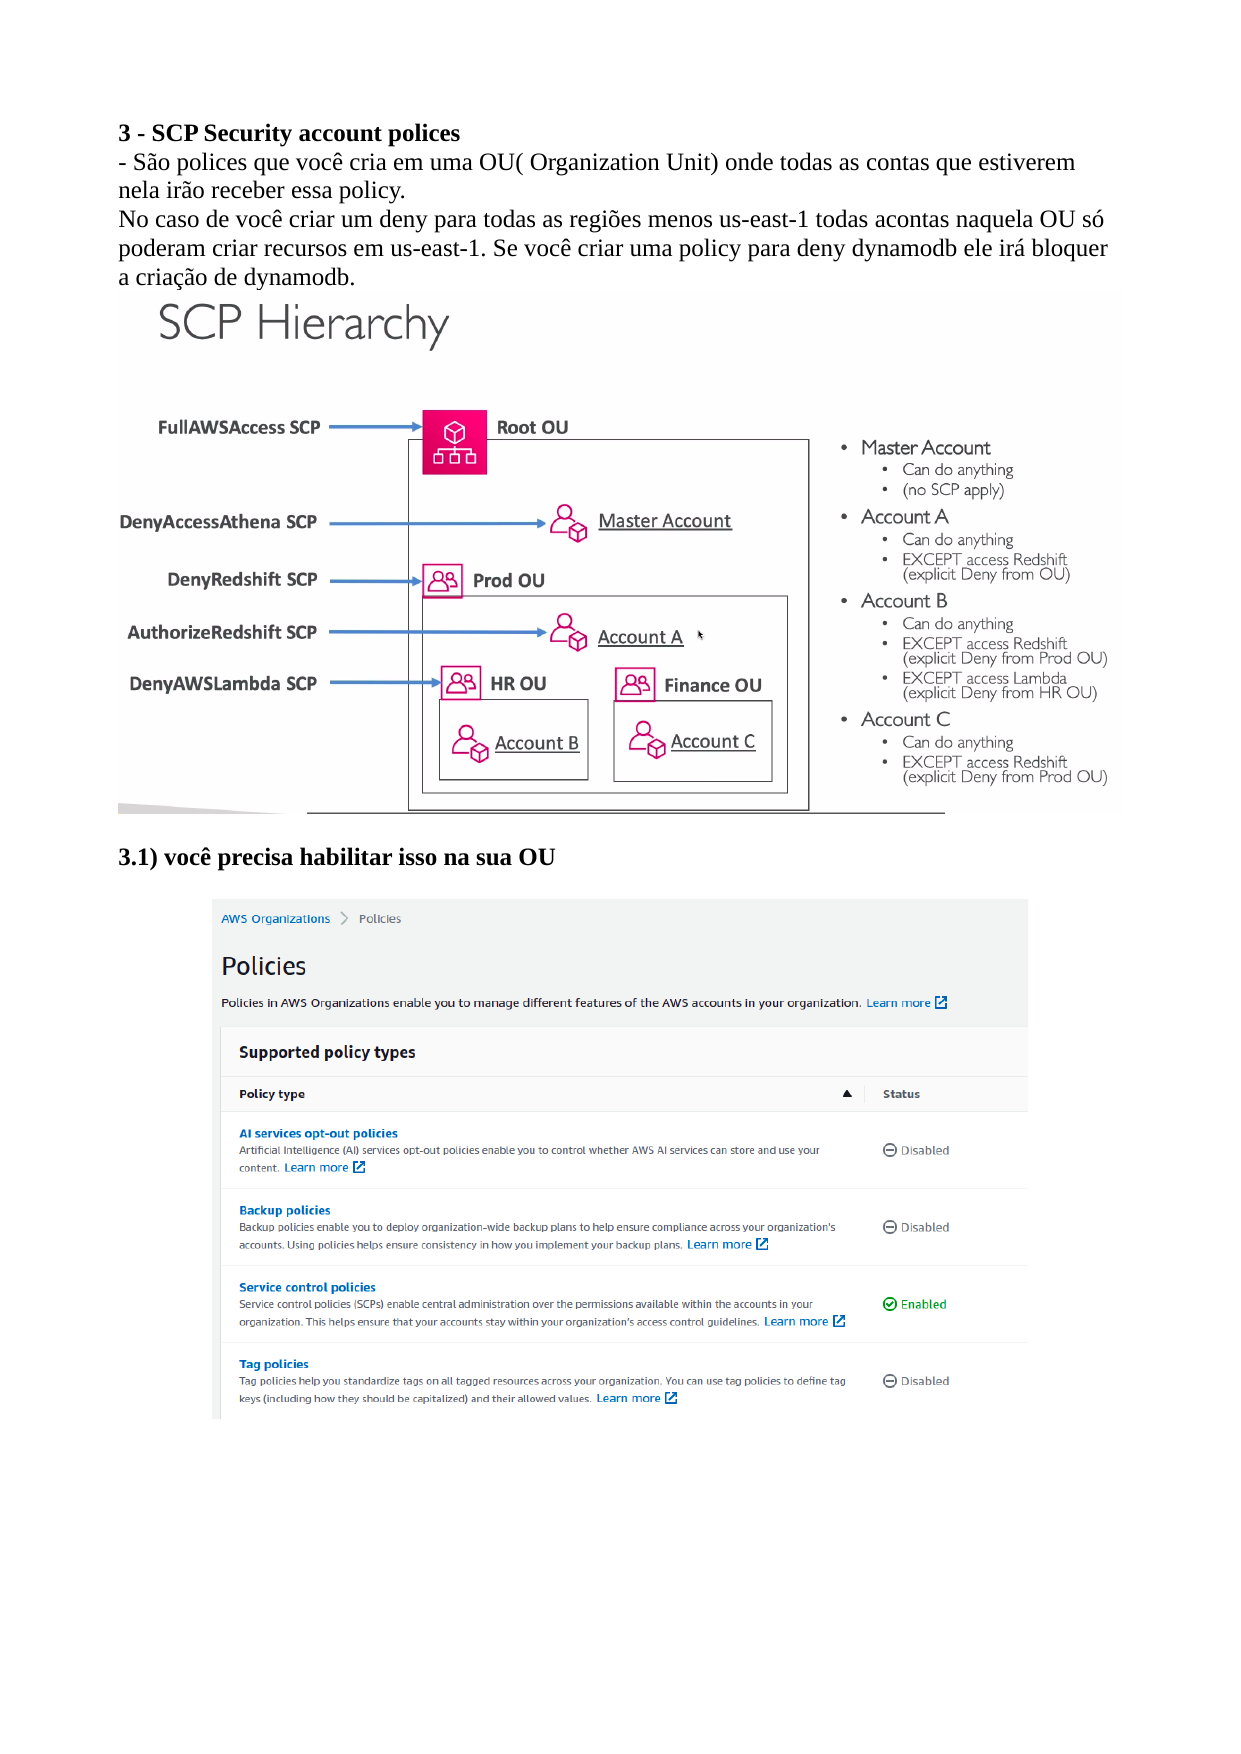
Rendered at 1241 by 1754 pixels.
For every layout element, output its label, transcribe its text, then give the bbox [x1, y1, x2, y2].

text 3 - SCP Security account polices [118, 118, 1122, 147]
text No caso de você criar um deny para todas as regiões menos us-east-1 todas acontas naquela OU só poderam criar recursos em us-east-1. Se você criar uma policy para deny dynamodb ele irá bloquer a criação de dynamodb. [118, 204, 1122, 290]
text - São polices que você cria em uma OU( Organization Unit) onde todas as contas que estiverem nela irão receber essa policy. [118, 147, 1122, 204]
text 3.1) você precisa habilitar isso na sua OU [118, 842, 1122, 871]
picture [118, 290, 1123, 814]
picture [212, 899, 1029, 1419]
